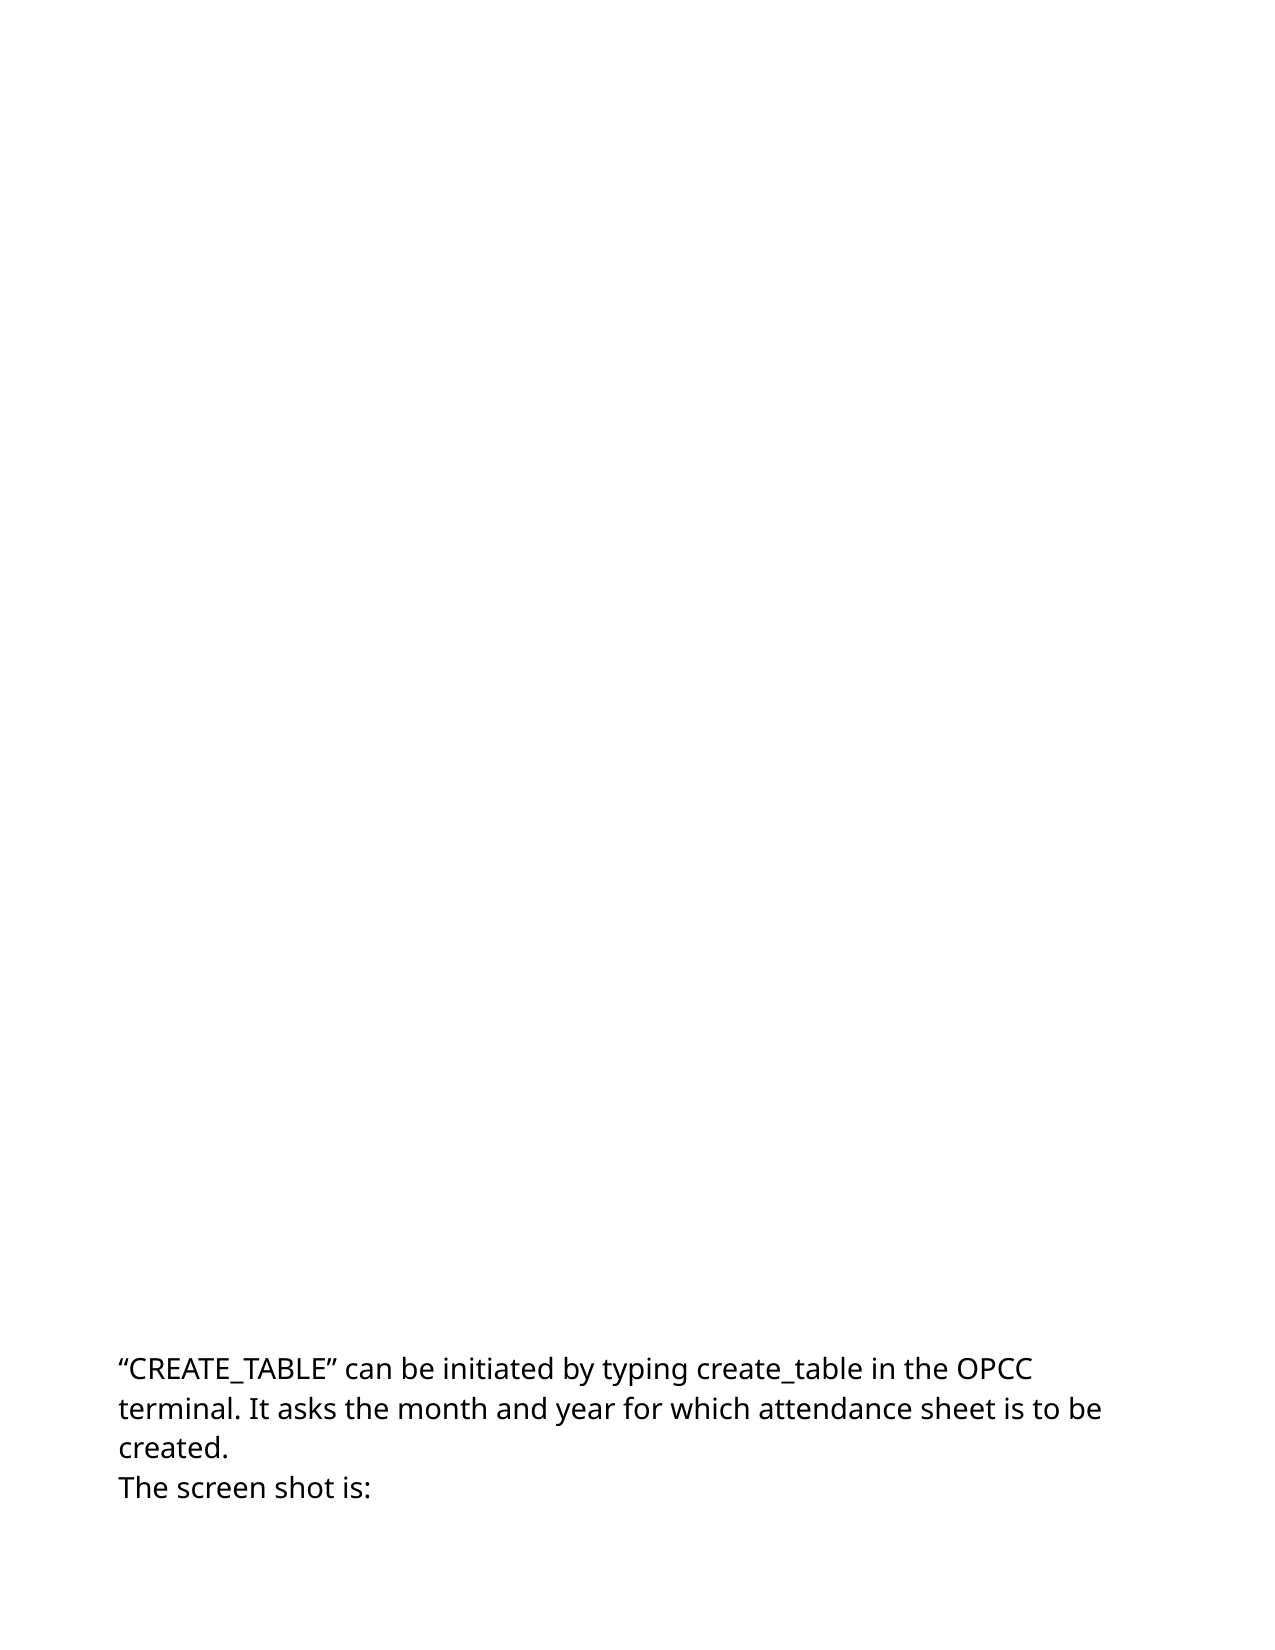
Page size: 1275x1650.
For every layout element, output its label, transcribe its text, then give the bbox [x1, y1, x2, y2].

text “CREATE_TABLE” can be initiated by typing create_table in the OPCC terminal. It asks the month and year for which attendance sheet is to be created. [118, 1348, 1157, 1467]
text The screen shot is: [118, 1467, 1157, 1507]
